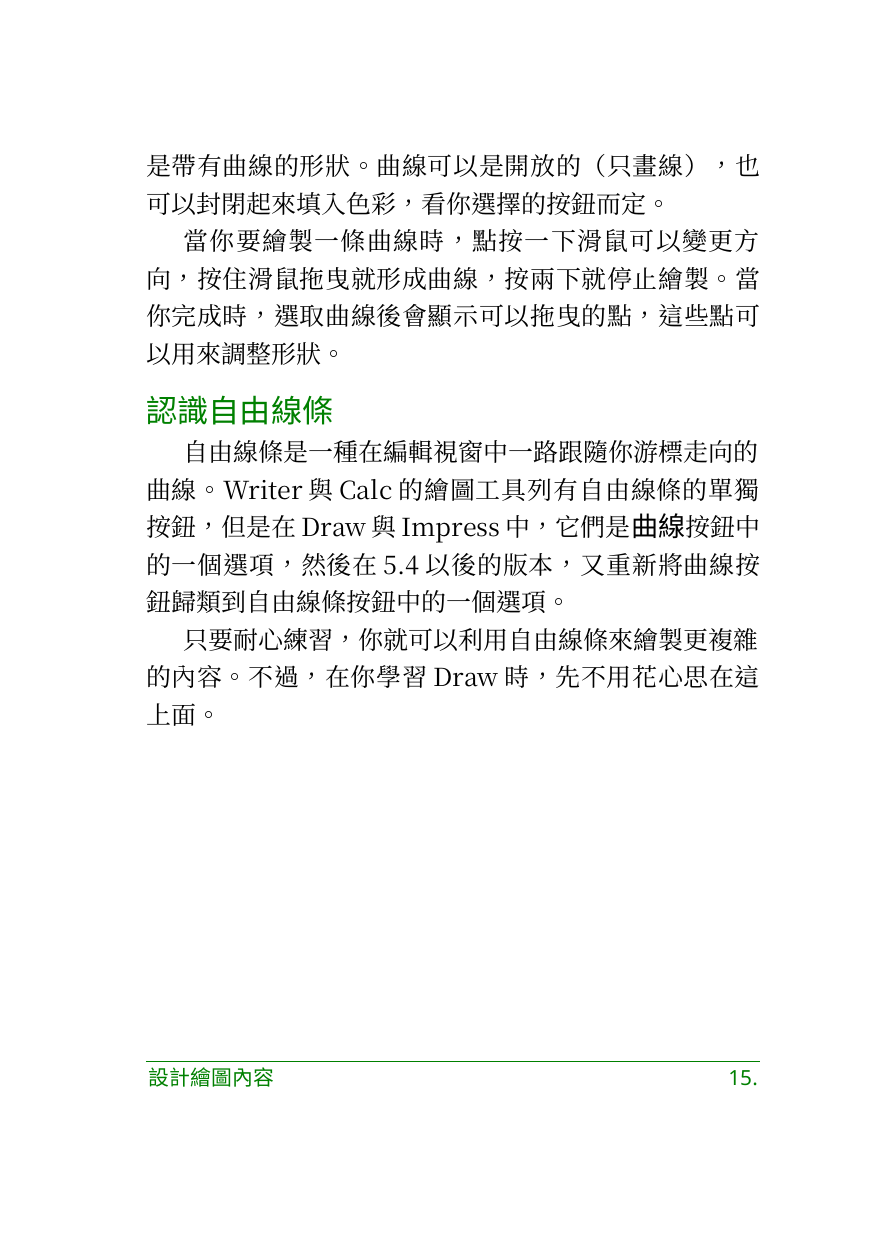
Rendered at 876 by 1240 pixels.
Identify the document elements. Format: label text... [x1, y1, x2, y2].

subtitle 認識自由線條 [146, 386, 760, 432]
text 自由線條是一種在編輯視窗中一路跟隨你游標走向的曲線。Writer與Calc的繪圖工具列有自由線條的單獨按鈕，但是在Draw與Impress中，它們是曲線按鈕中的一個選項，然後在5.4以後的版本，又重新將曲線按鈕歸類到自由線條按鈕中的一個選項。 [146, 432, 760, 619]
text 只要耐心練習，你就可以利用自由線條來繪製更複雜的內容。不過，在你學習Draw時，先不用花心思在這上面。 [146, 619, 760, 732]
text 是帶有曲線的形狀。曲線可以是開放的（只畫線），也可以封閉起來填入色彩，看你選擇的按鈕而定。 [146, 146, 760, 221]
text 當你要繪製一條曲線時，點按一下滑鼠可以變更方向，按住滑鼠拖曳就形成曲線，按兩下就停止繪製。當你完成時，選取曲線後會顯示可以拖曳的點，這些點可以用來調整形狀。 [146, 221, 760, 371]
